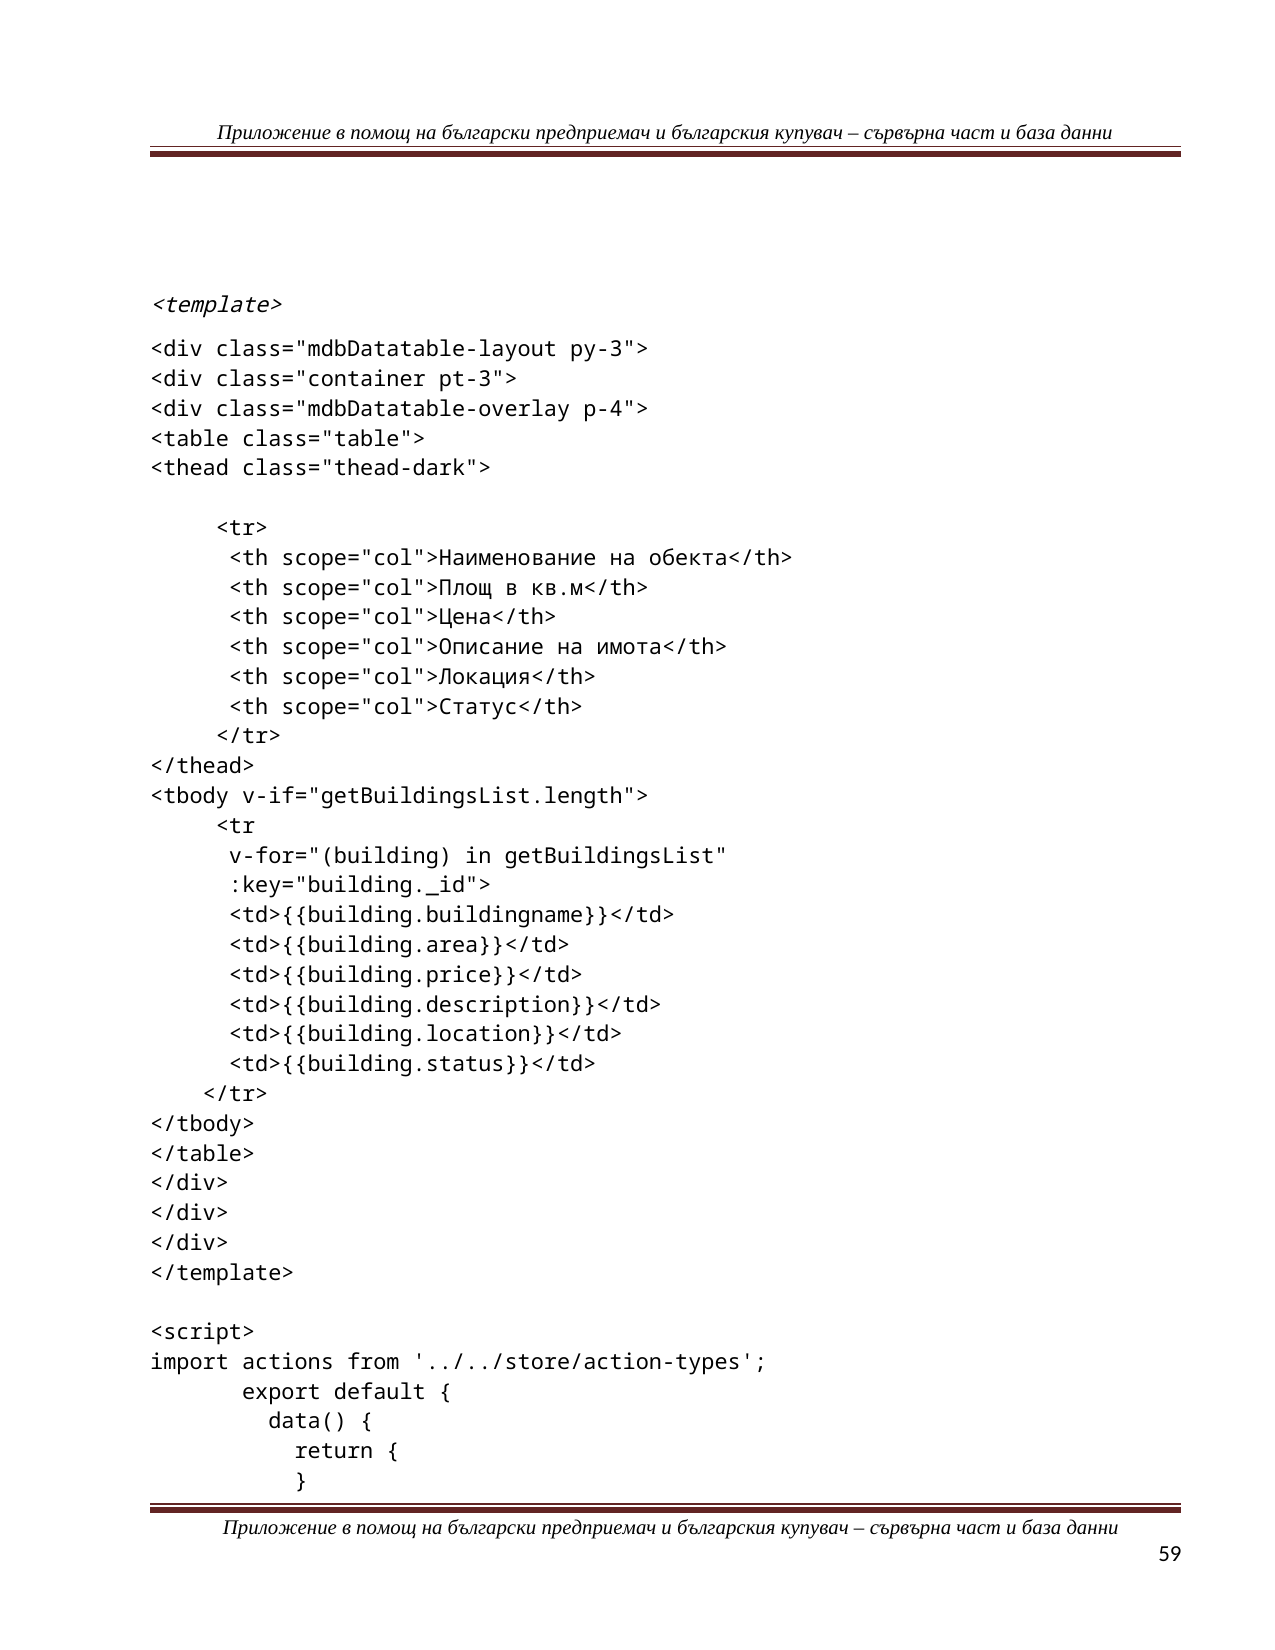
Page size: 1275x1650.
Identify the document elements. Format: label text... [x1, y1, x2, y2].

text return { [150, 1435, 1181, 1465]
text <td>{{building.area}}</td> [150, 929, 1181, 959]
text <table class="table"> [150, 423, 1181, 452]
text <th scope="col">Статус</th> [150, 691, 1181, 720]
text <th scope="col">Наименование на обекта</th> [150, 542, 1181, 571]
text </tbody> [150, 1108, 1181, 1137]
text import actions from '../../store/action-types'; [150, 1346, 1181, 1376]
text <div class="container pt-3"> [150, 363, 1181, 393]
text <th scope="col">Описание на имота</th> [150, 631, 1181, 661]
text <tbody v-if="getBuildingsList.length"> [150, 780, 1181, 810]
text </tr> [150, 1078, 1181, 1108]
text <td>{{building.price}}</td> [150, 959, 1181, 988]
text <template> [150, 288, 1181, 318]
text <th scope="col">Цена</th> [150, 601, 1181, 631]
text </div> [150, 1167, 1181, 1197]
text </thead> [150, 750, 1181, 780]
text :key="building._id"> [150, 869, 1181, 899]
text <div class="mdbDatatable-layout py-3"> [150, 333, 1181, 363]
text export default { [150, 1376, 1181, 1406]
text </div> [150, 1227, 1181, 1257]
text </tr> [150, 720, 1181, 750]
text } [150, 1465, 1181, 1495]
text <td>{{building.status}}</td> [150, 1048, 1181, 1078]
text <th scope="col">Локация</th> [150, 661, 1181, 691]
text </table> [150, 1137, 1181, 1167]
text <td>{{building.location}}</td> [150, 1018, 1181, 1048]
text <div class="mdbDatatable-overlay p-4"> [150, 393, 1181, 423]
text <thead class="thead-dark"> [150, 452, 1181, 482]
text v-for="(building) in getBuildingsList" [150, 839, 1181, 869]
text <tr [150, 810, 1181, 839]
text </div> [150, 1197, 1181, 1227]
text <th scope="col">Площ в кв.м</th> [150, 571, 1181, 601]
text <script> [150, 1316, 1181, 1346]
text <td>{{building.description}}</td> [150, 988, 1181, 1018]
text <tr> [150, 512, 1181, 542]
text <td>{{building.buildingname}}</td> [150, 899, 1181, 929]
text </template> [150, 1257, 1181, 1286]
text data() { [150, 1406, 1181, 1435]
